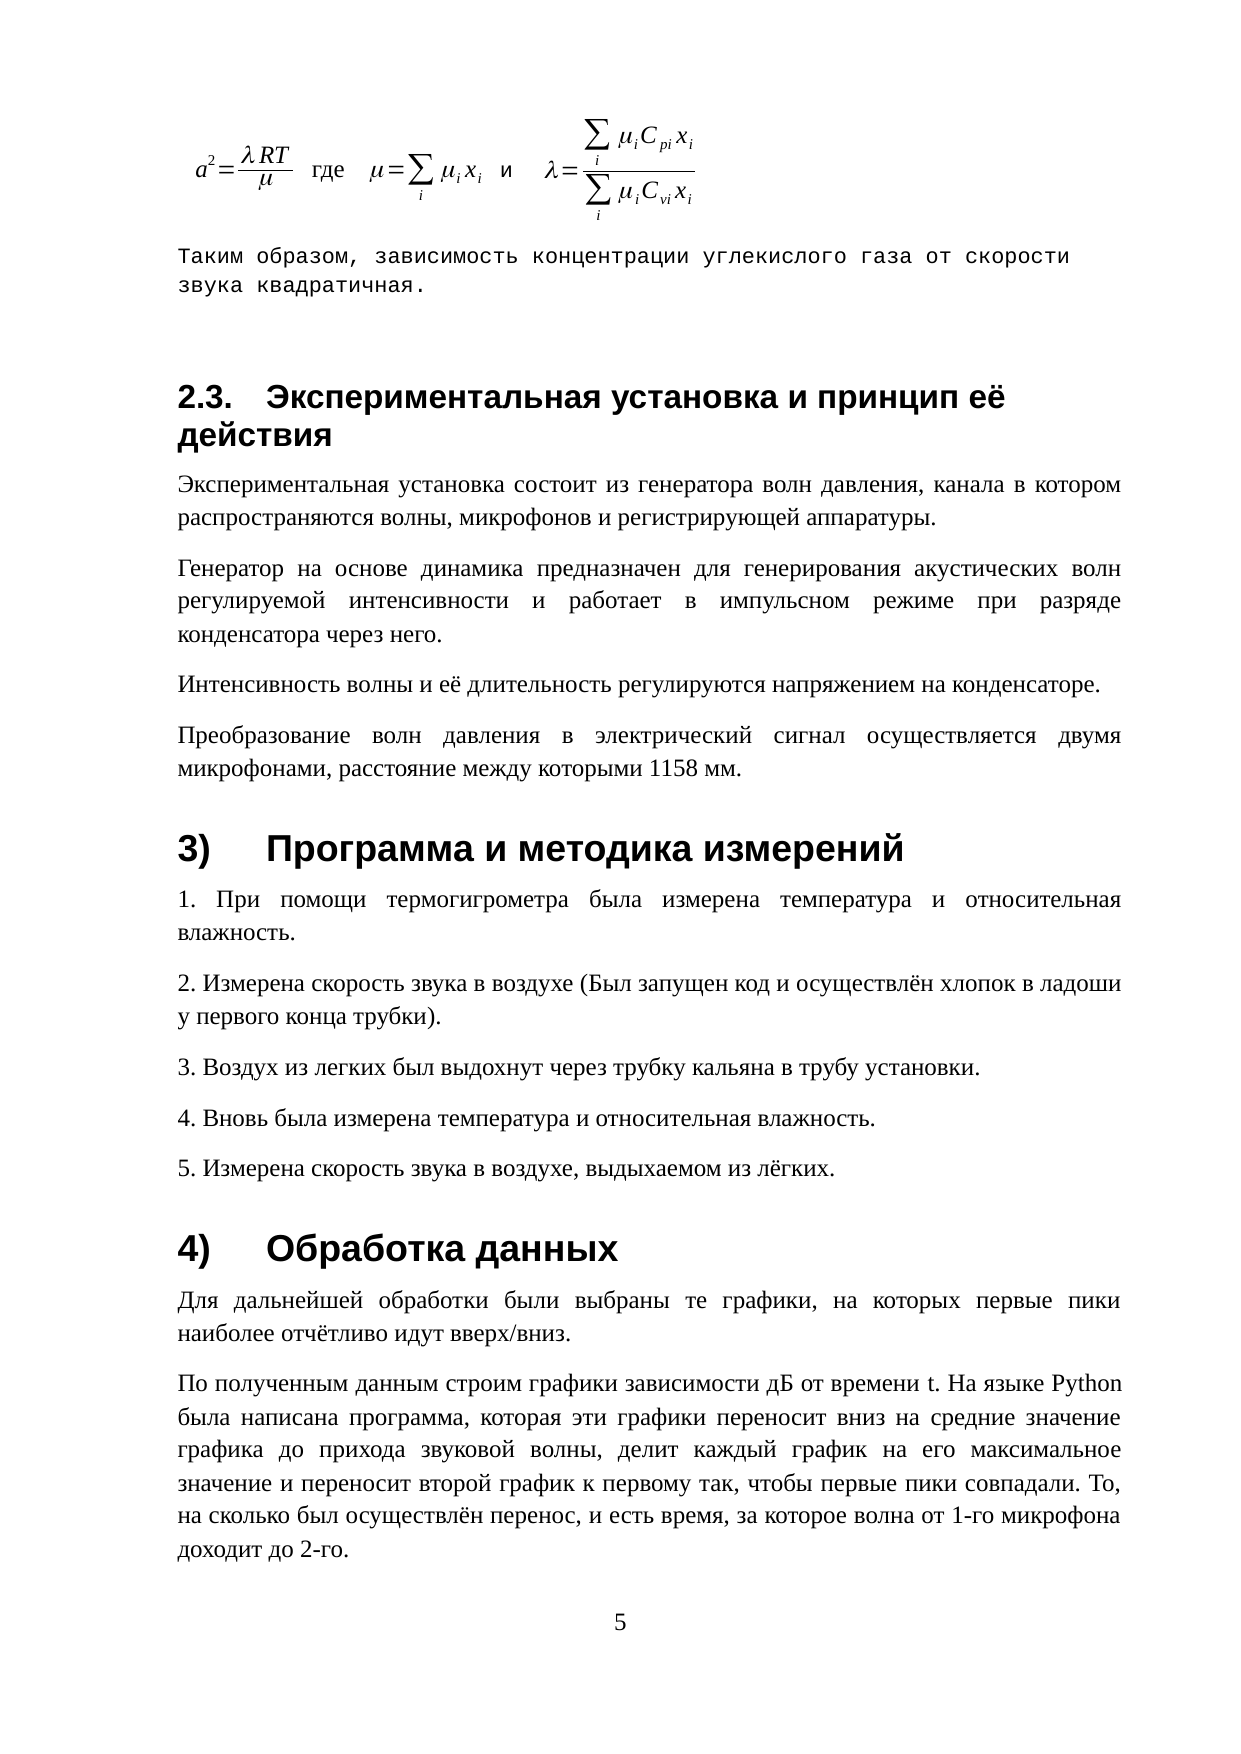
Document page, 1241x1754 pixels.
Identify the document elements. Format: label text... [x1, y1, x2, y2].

text Генератор на основе динамика предназначен для генерирования акустических волн регулируемой интенсивности и работает в импульсном режиме при разряде конденсатора через него. [177, 553, 1122, 647]
text 4. Вновь была измерена температура и относительная влажность. [177, 1103, 1122, 1131]
text Интенсивность волны и её длительность регулируются напряжением на конденсаторе. [177, 669, 1122, 698]
text По полученным данным строим графики зависимости дБ от времени t. На языке Python была написана программа, которая эти графики переносит вниз на средние значение графика до прихода звуковой волны, делит каждый график на его максимальное значение и переносит второй график к первому так, чтобы первые пики совпадали. То, на сколько был осуществлён перенос, и есть время, за которое волна от 1-го микрофона доходит до 2-го. [177, 1368, 1122, 1562]
text где и [177, 118, 1122, 223]
subtitle Экспериментальная установка и принцип её действия [177, 377, 1093, 453]
text 3. Воздух из легких был выдохнут через трубку кальяна в трубу установки. [177, 1052, 1122, 1081]
text 2. Измерена скорость звука в воздухе (Был запущен код и осуществлён хлопок в ладоши у первого конца трубки). [177, 968, 1122, 1030]
subtitle Обработка данных [177, 1226, 1093, 1269]
text 1. При помощи термогигрометра была измерена температура и относительная влажность. [177, 884, 1122, 946]
text 5. Измерена скорость звука в воздухе, выдыхаемом из лёгких. [177, 1153, 1122, 1182]
text Таким образом, зависимость концентрации углекислого газа от скорости звука квадратичная. [177, 246, 1122, 299]
text Для дальнейшей обработки были выбраны те графики, на которых первые пики наиболее отчётливо идут вверх/вниз. [177, 1285, 1122, 1347]
subtitle Программа и методика измерений [177, 826, 1093, 869]
text Преобразование волн давления в электрический сигнал осуществляется двумя микрофонами, расстояние между которыми 1158 мм. [177, 720, 1122, 782]
text Экспериментальная установка состоит из генератора волн давления, канала в котором распространяются волны, микрофонов и регистрирующей аппаратуры. [177, 469, 1122, 531]
